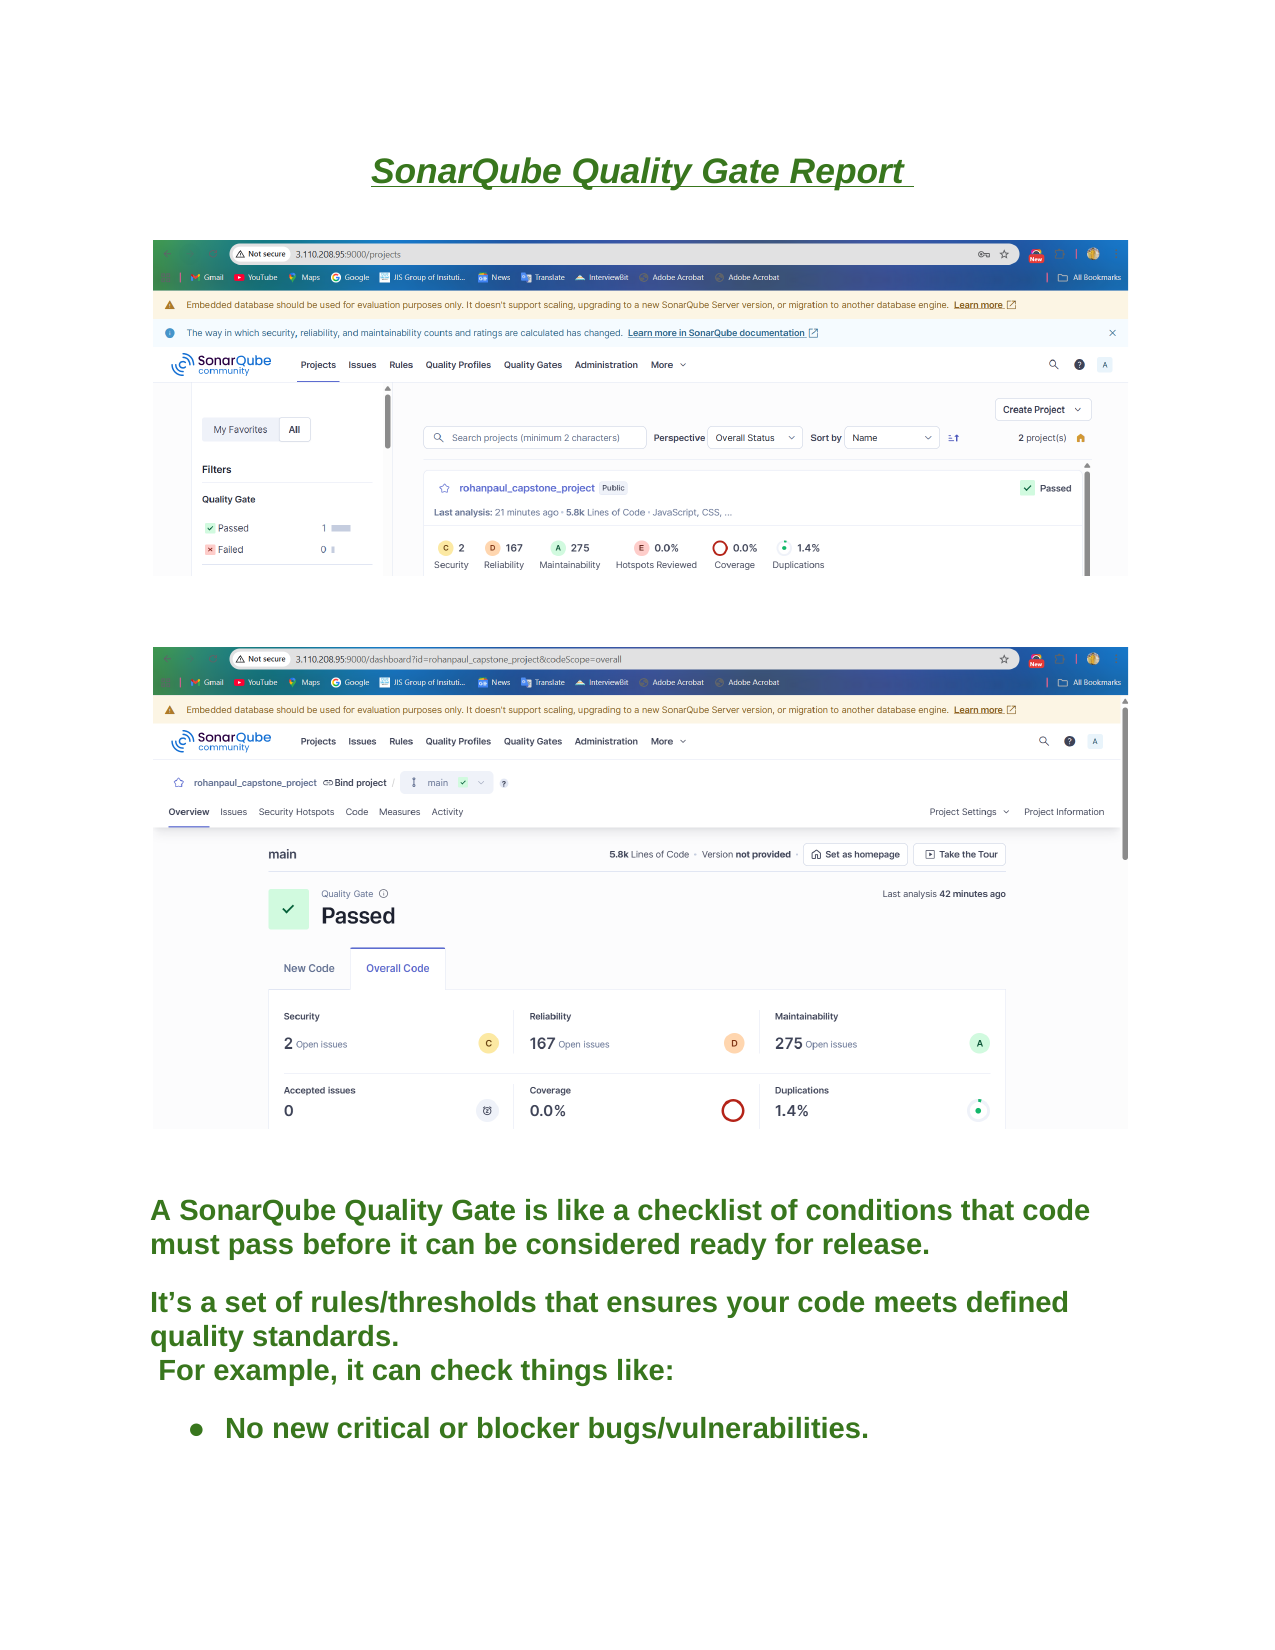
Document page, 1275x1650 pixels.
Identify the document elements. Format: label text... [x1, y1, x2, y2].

text A SonarQube Quality Gate is like a checklist of conditions that code must pass before it can be considered ready for release. [150, 1193, 1125, 1261]
list No new critical or blocker bugs/vulnerabilities. [187, 1411, 1125, 1478]
picture [153, 647, 1129, 1129]
picture [153, 240, 1129, 576]
text SonarQube Quality Gate Report [150, 150, 1125, 191]
text It’s a set of rules/thresholds that ensures your code meets defined quality standards. For example, it can check things like: [150, 1286, 1125, 1386]
